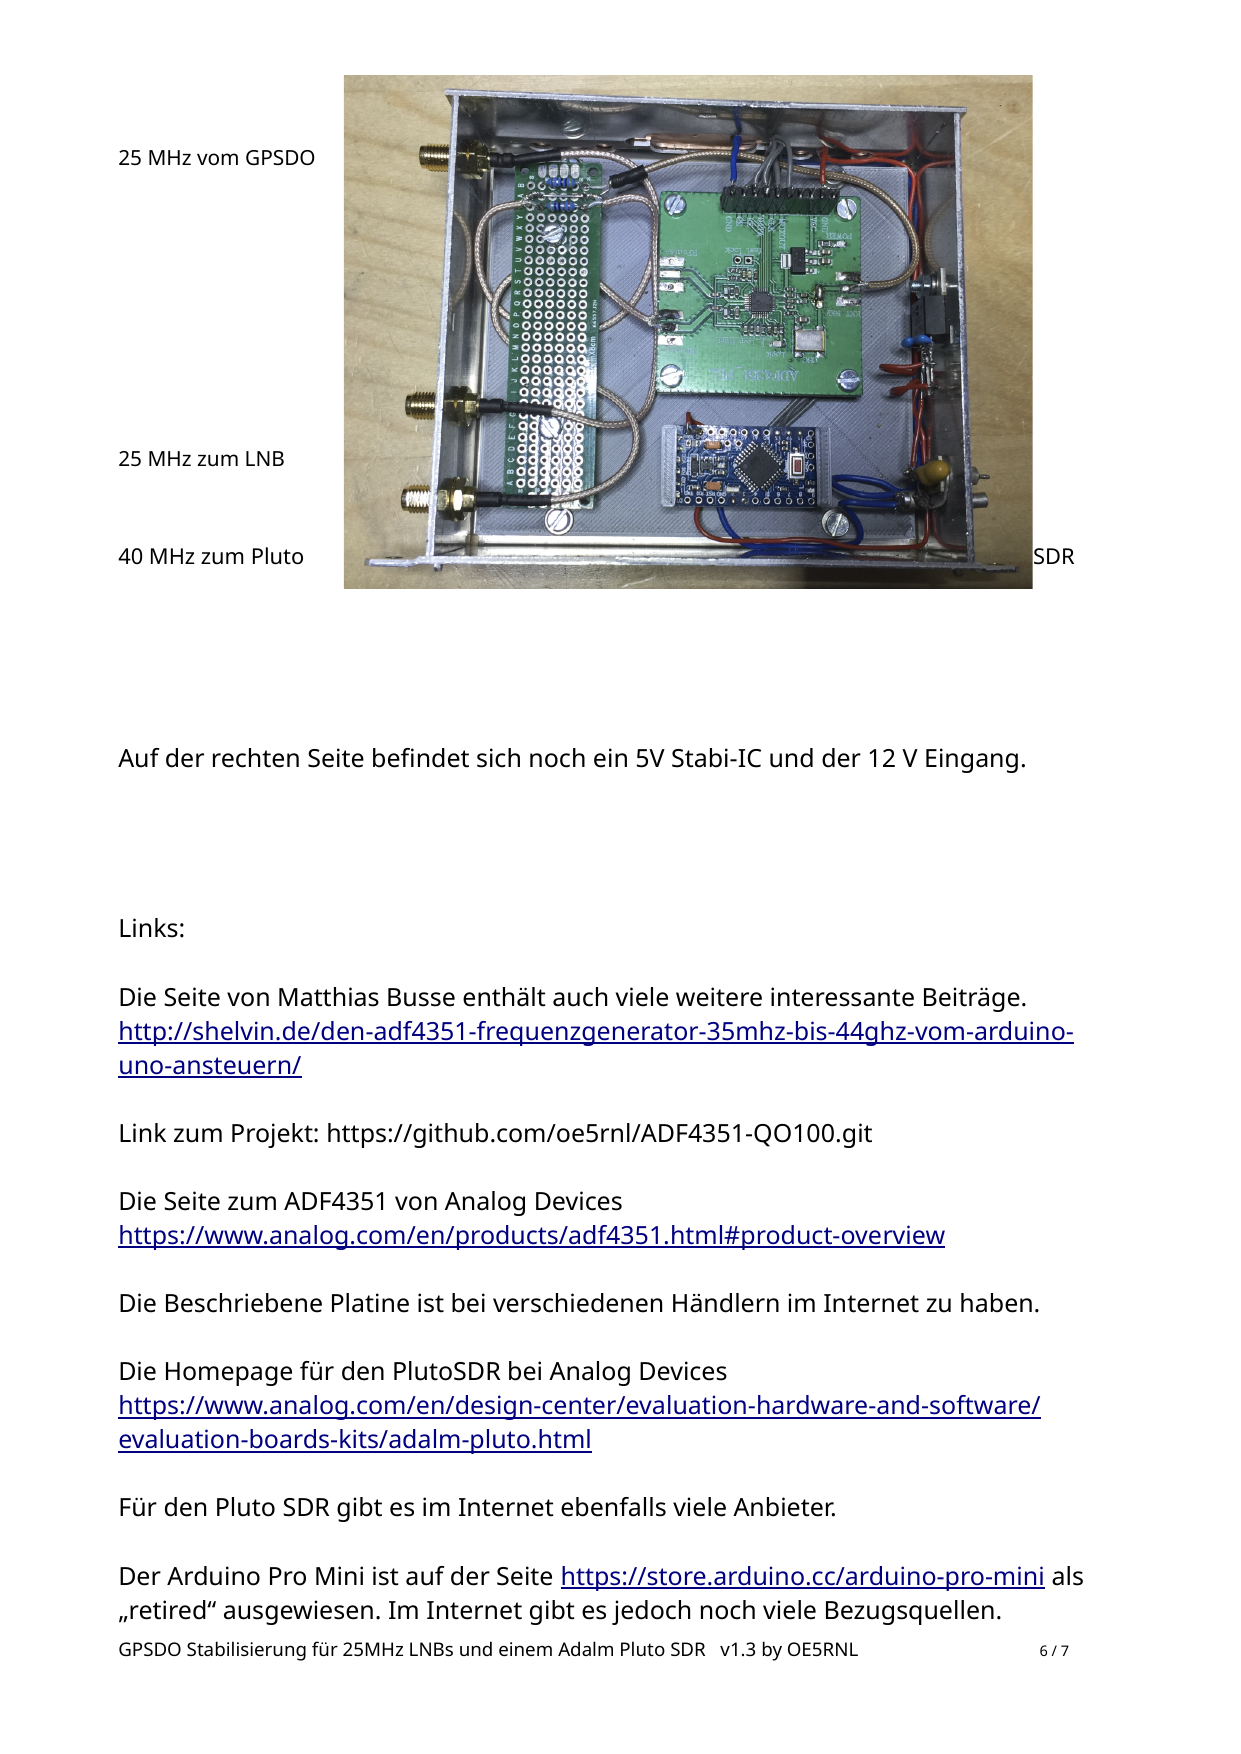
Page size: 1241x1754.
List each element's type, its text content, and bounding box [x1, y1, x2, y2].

text http://shelvin.de/den-adf4351-frequenzgenerator-35mhz-bis-44ghz-vom-arduino-uno-ansteuern/ [118, 1013, 1122, 1081]
text 40 MHz zum Pluto [118, 541, 343, 570]
text Die Seite zum ADF4351 von Analog Devices [118, 1183, 1122, 1218]
text Link zum Projekt: https://github.com/oe5rnl/ADF4351-QO100.git [118, 1115, 1122, 1149]
text Links: [118, 911, 1122, 945]
text Die Seite von Matthias Busse enthält auch viele weitere interessante Beiträge. [118, 979, 1122, 1013]
picture [343, 75, 1033, 589]
text https://www.analog.com/en/design-center/evaluation-hardware-and-software/evaluation-boards-kits/adalm-pluto.html [118, 1388, 1122, 1456]
text [1033, 143, 1122, 172]
text Die Beschriebene Platine ist bei verschiedenen Händlern im Internet zu haben. [118, 1286, 1122, 1320]
text https://www.analog.com/en/products/adf4351.html#product-overview [118, 1218, 1122, 1252]
text SDR [1033, 541, 1122, 570]
text 25 MHz zum LNB [118, 444, 343, 472]
text Der Arduino Pro Mini ist auf der Seite https://store.arduino.cc/arduino-pro-mini als „retired“ ausgewiesen. Im Internet gibt es jedoch noch viele Bezugsquellen. [118, 1558, 1122, 1626]
text [1033, 444, 1122, 472]
text Die Homepage für den PlutoSDR bei Analog Devices [118, 1354, 1122, 1388]
text Auf der rechten Seite befindet sich noch ein 5V Stabi-IC und der 12 V Eingang. [118, 741, 1122, 775]
text 25 MHz vom GPSDO [118, 143, 343, 172]
text Für den Pluto SDR gibt es im Internet ebenfalls viele Anbieter. [118, 1490, 1122, 1524]
